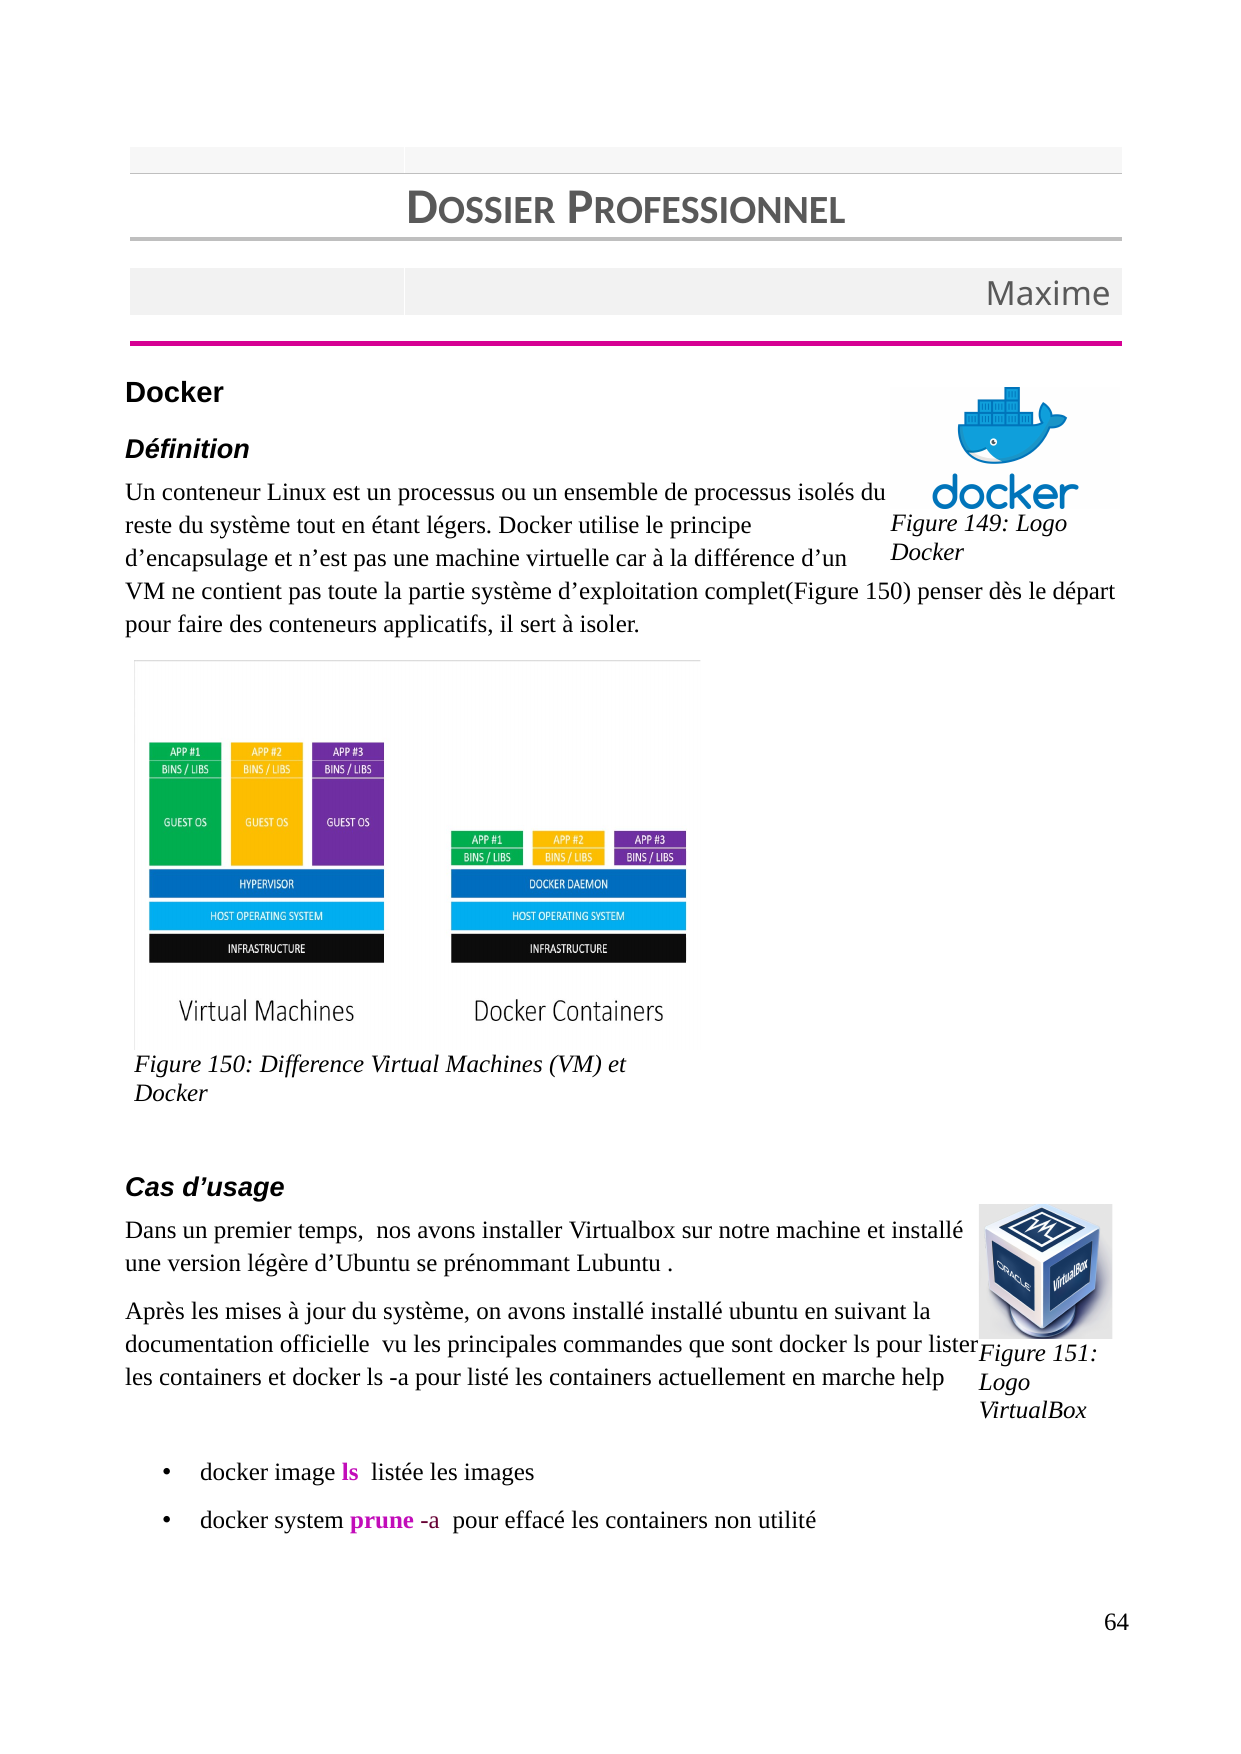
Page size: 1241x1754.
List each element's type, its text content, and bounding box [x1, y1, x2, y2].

picture [890, 387, 1121, 509]
list docker image ls listée les images [162, 1457, 1123, 1486]
subtitle Cas d’usage [125, 1171, 1123, 1203]
picture [134, 660, 701, 1050]
text Figure 150: Difference Virtual Machines (VM) et Docker [134, 1050, 701, 1107]
text Figure 151: Logo VirtualBox [979, 1339, 1112, 1424]
subtitle Définition [125, 433, 890, 464]
text Figure 149: Logo Docker [890, 509, 1120, 566]
text Dans un premier temps, nos avons installer Virtualbox sur notre machine et installé une version légère d’Ubuntu se prénommant Lubuntu . [125, 1215, 978, 1277]
text Un conteneur Linux est un processus ou un ensemble de processus isolés du reste du système tout en étant légers. Docker utilise le principe d’encapsulage et n’est pas une machine virtuelle car à la différence d’un VM ne contient pas toute la partie système d’exploitation complet(Figure 150) penser dès le départ pour faire des conteneurs applicatifs, il sert à isoler. [125, 477, 1123, 638]
text Après les mises à jour du système, on avons installé installé ubuntu en suivant la documentation officielle vu les principales commandes que sont docker ls pour lister les containers et docker ls -a pour listé les containers actuellement en marche help [125, 1296, 979, 1391]
subtitle Docker [125, 374, 1123, 408]
list docker system prune -a pour effacé les containers non utilité [162, 1505, 1123, 1533]
picture [978, 1204, 1113, 1339]
